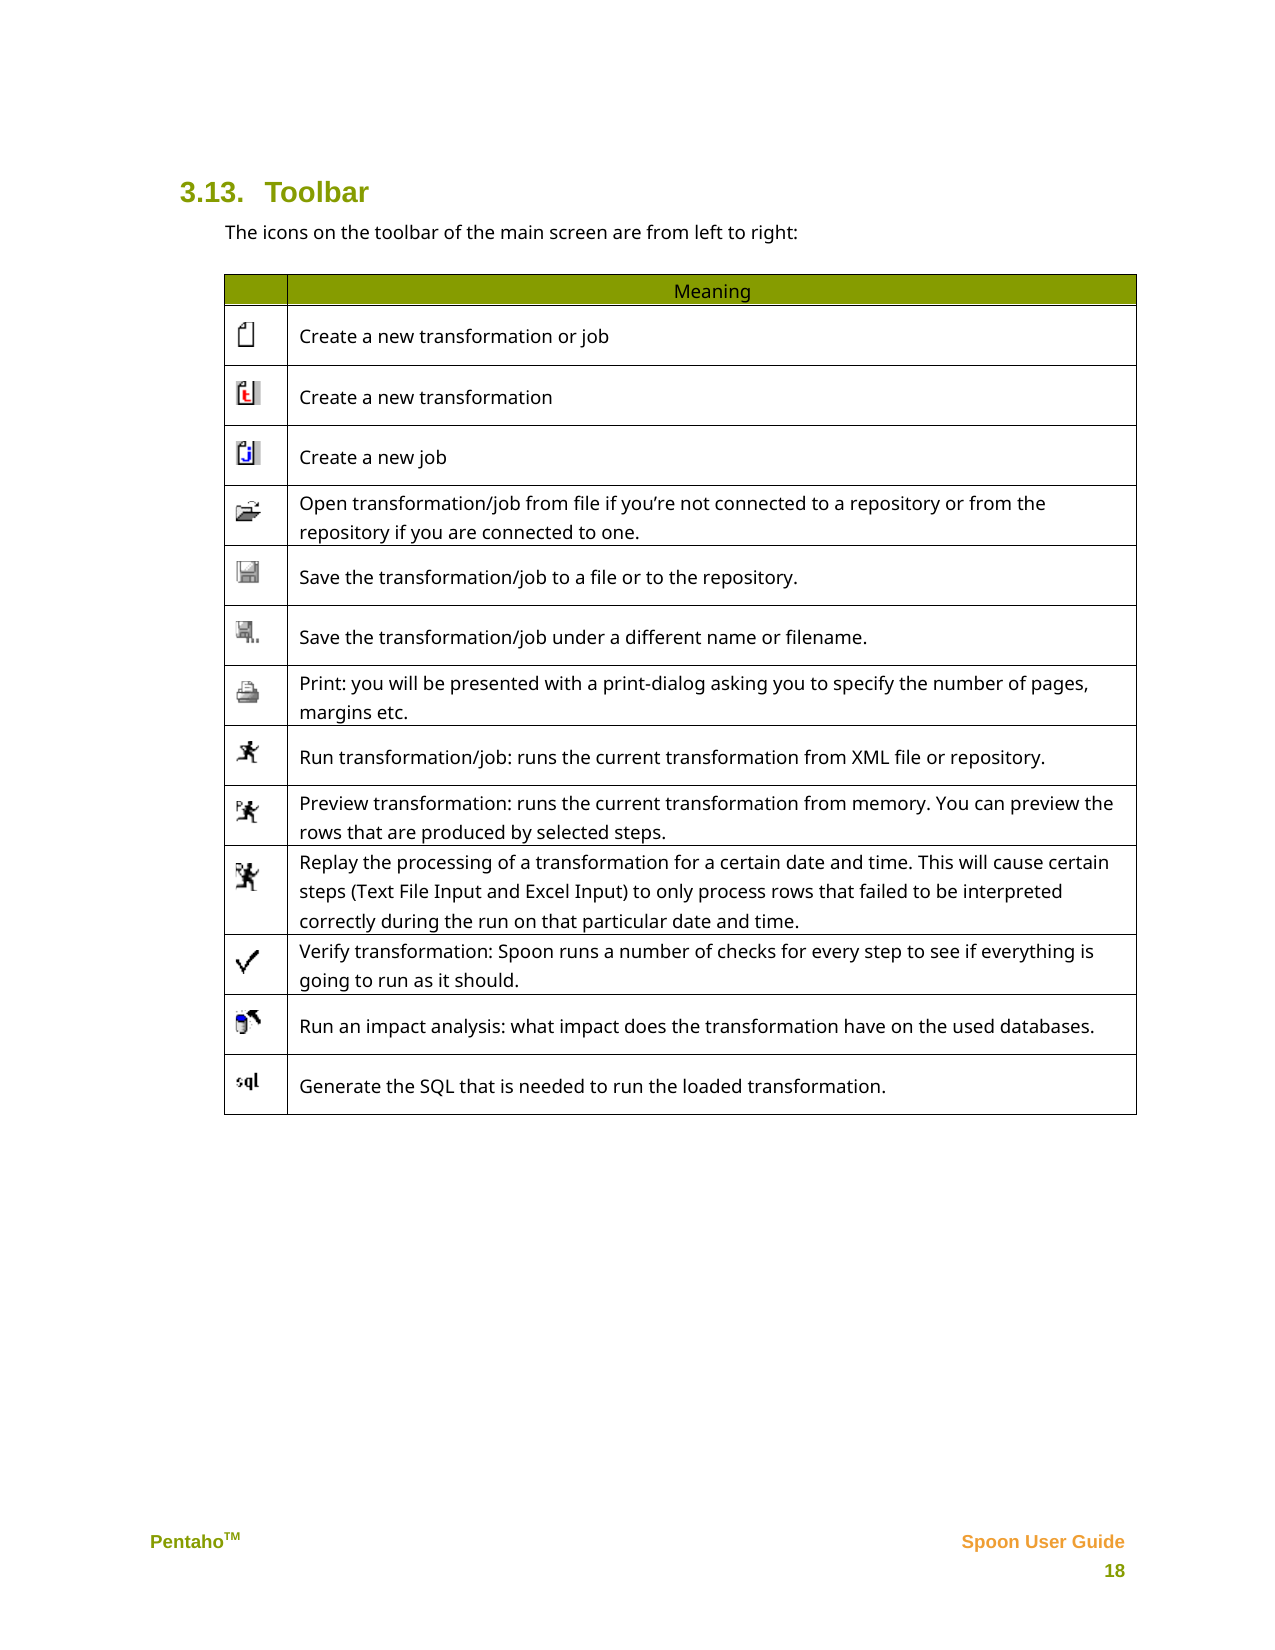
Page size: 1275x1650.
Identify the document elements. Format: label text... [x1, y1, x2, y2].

text The icons on the toolbar of the main screen are from left to right: [225, 216, 1125, 245]
table_cell Create a new transformation [288, 366, 1136, 425]
table_header Meaning [288, 275, 1136, 304]
picture [235, 381, 261, 405]
table_cell Replay the processing of a transformation for a certain date and time. This will cause certain steps (Text File Input and Excel Input) to only process rows that failed to be interpreted correctly during the run on that particular date and time. [288, 846, 1136, 934]
table_cell Create a new transformation or job [288, 306, 1136, 364]
table_cell Run an impact analysis: what impact does the transformation have on the used databases. [288, 995, 1136, 1054]
picture [235, 561, 261, 585]
table_header [225, 275, 287, 304]
picture [235, 322, 261, 347]
table_cell Run transformation/job: runs the current transformation from XML file or repository. [288, 726, 1136, 785]
table_cell Save the transformation/job to a file or to the repository. [288, 546, 1136, 605]
picture [235, 1070, 261, 1094]
picture [235, 621, 261, 645]
table_cell [225, 726, 287, 785]
table_cell [225, 995, 287, 1054]
picture [235, 501, 261, 525]
picture [235, 741, 261, 765]
table_cell Print: you will be presented with a print-dialog asking you to specify the number of pages, margins etc. [288, 666, 1136, 725]
table_cell [225, 846, 287, 934]
table_cell [225, 366, 287, 425]
table_cell Save the transformation/job under a different name or filename. [288, 606, 1136, 665]
picture [235, 801, 261, 825]
table_cell [225, 426, 287, 485]
table_cell [225, 786, 287, 845]
picture [235, 1010, 261, 1034]
picture [235, 681, 261, 705]
table_cell [225, 306, 287, 364]
picture [235, 863, 263, 891]
table_cell Create a new job [288, 426, 1136, 485]
table_cell Generate the SQL that is needed to run the loaded transformation. [288, 1055, 1136, 1114]
picture [235, 950, 261, 974]
table_cell [225, 666, 287, 725]
table_cell Preview transformation: runs the current transformation from memory. You can preview the rows that are produced by selected steps. [288, 786, 1136, 845]
table_cell [225, 1055, 287, 1114]
picture [235, 441, 261, 465]
table_cell [225, 486, 287, 545]
table_cell Verify transformation: Spoon runs a number of checks for every step to see if everything is going to run as it should. [288, 935, 1136, 994]
subtitle Toolbar [179, 175, 1125, 210]
table_cell [225, 606, 287, 665]
table_cell [225, 935, 287, 994]
table_cell [225, 546, 287, 605]
table_cell Open transformation/job from file if you’re not connected to a repository or from the repository if you are connected to one. [288, 486, 1136, 545]
